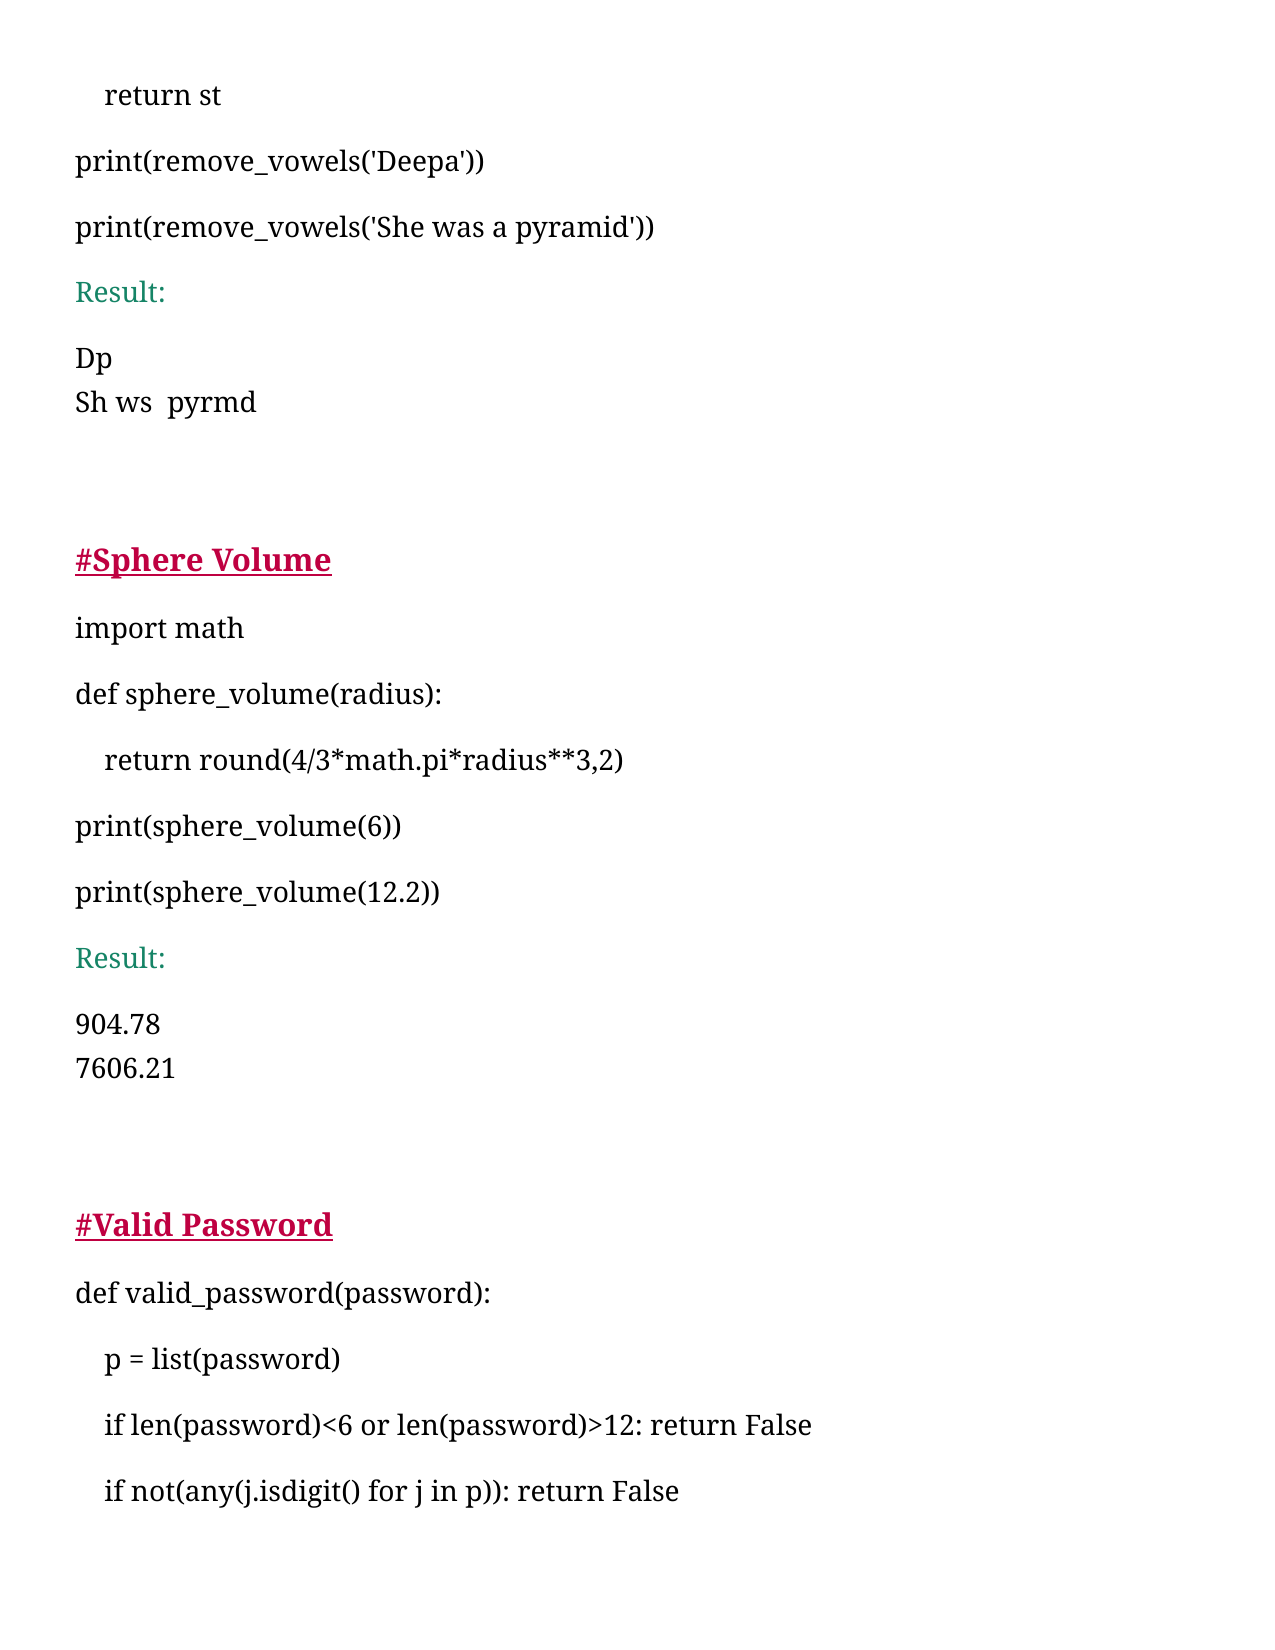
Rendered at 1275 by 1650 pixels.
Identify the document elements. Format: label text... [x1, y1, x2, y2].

text Result: [75, 938, 1200, 976]
text def valid_password(password): [75, 1273, 1200, 1312]
text Dp Sh ws pyrmd [75, 339, 1200, 465]
text print(sphere_volume(6)) [75, 806, 1200, 844]
text if len(password)<6 or len(password)>12: return False [75, 1405, 1200, 1444]
text print(remove_vowels('She was a pyramid')) [75, 207, 1200, 245]
text p = list(password) [75, 1339, 1200, 1378]
text def sphere_volume(radius): [75, 674, 1200, 713]
text print(sphere_volume(12.2)) [75, 872, 1200, 910]
text #Sphere Volume [75, 493, 1200, 580]
text return round(4/3*math.pi*radius**3,2) [75, 740, 1200, 778]
text print(remove_vowels('Deepa')) [75, 141, 1200, 179]
text if not(any(j.isdigit() for j in p)): return False [75, 1471, 1200, 1510]
text return st [75, 75, 1200, 113]
text import math [75, 608, 1200, 647]
text Result: [75, 273, 1200, 311]
text #Valid Password [75, 1158, 1200, 1245]
text 904.78 7606.21 [75, 1004, 1200, 1130]
